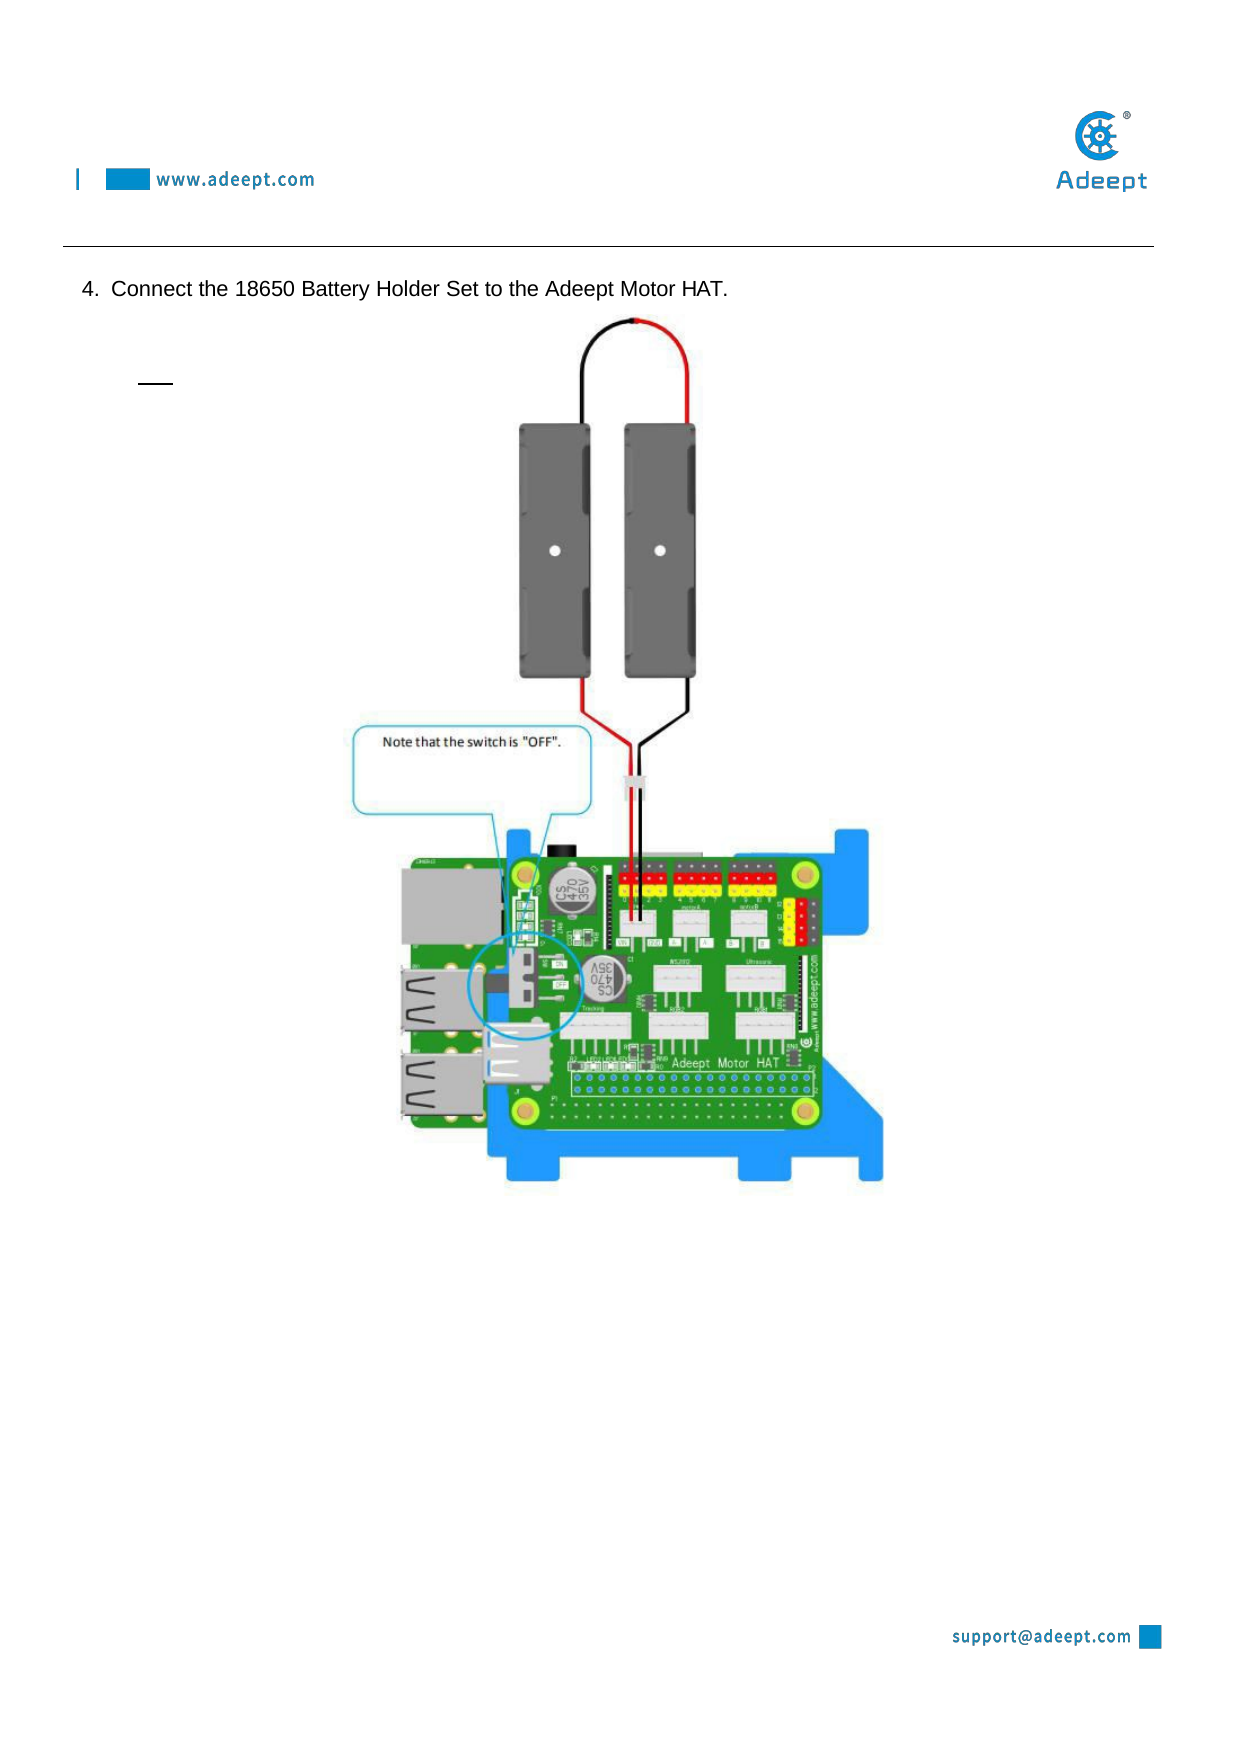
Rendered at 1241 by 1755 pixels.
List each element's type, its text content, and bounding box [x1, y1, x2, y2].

picture [342, 314, 915, 1196]
picture [75, 167, 343, 191]
picture [947, 1625, 1139, 1649]
picture [1056, 111, 1147, 192]
list Connect the 18650 Battery Holder Set to the Adeept Motor HAT. [87, 276, 1178, 301]
